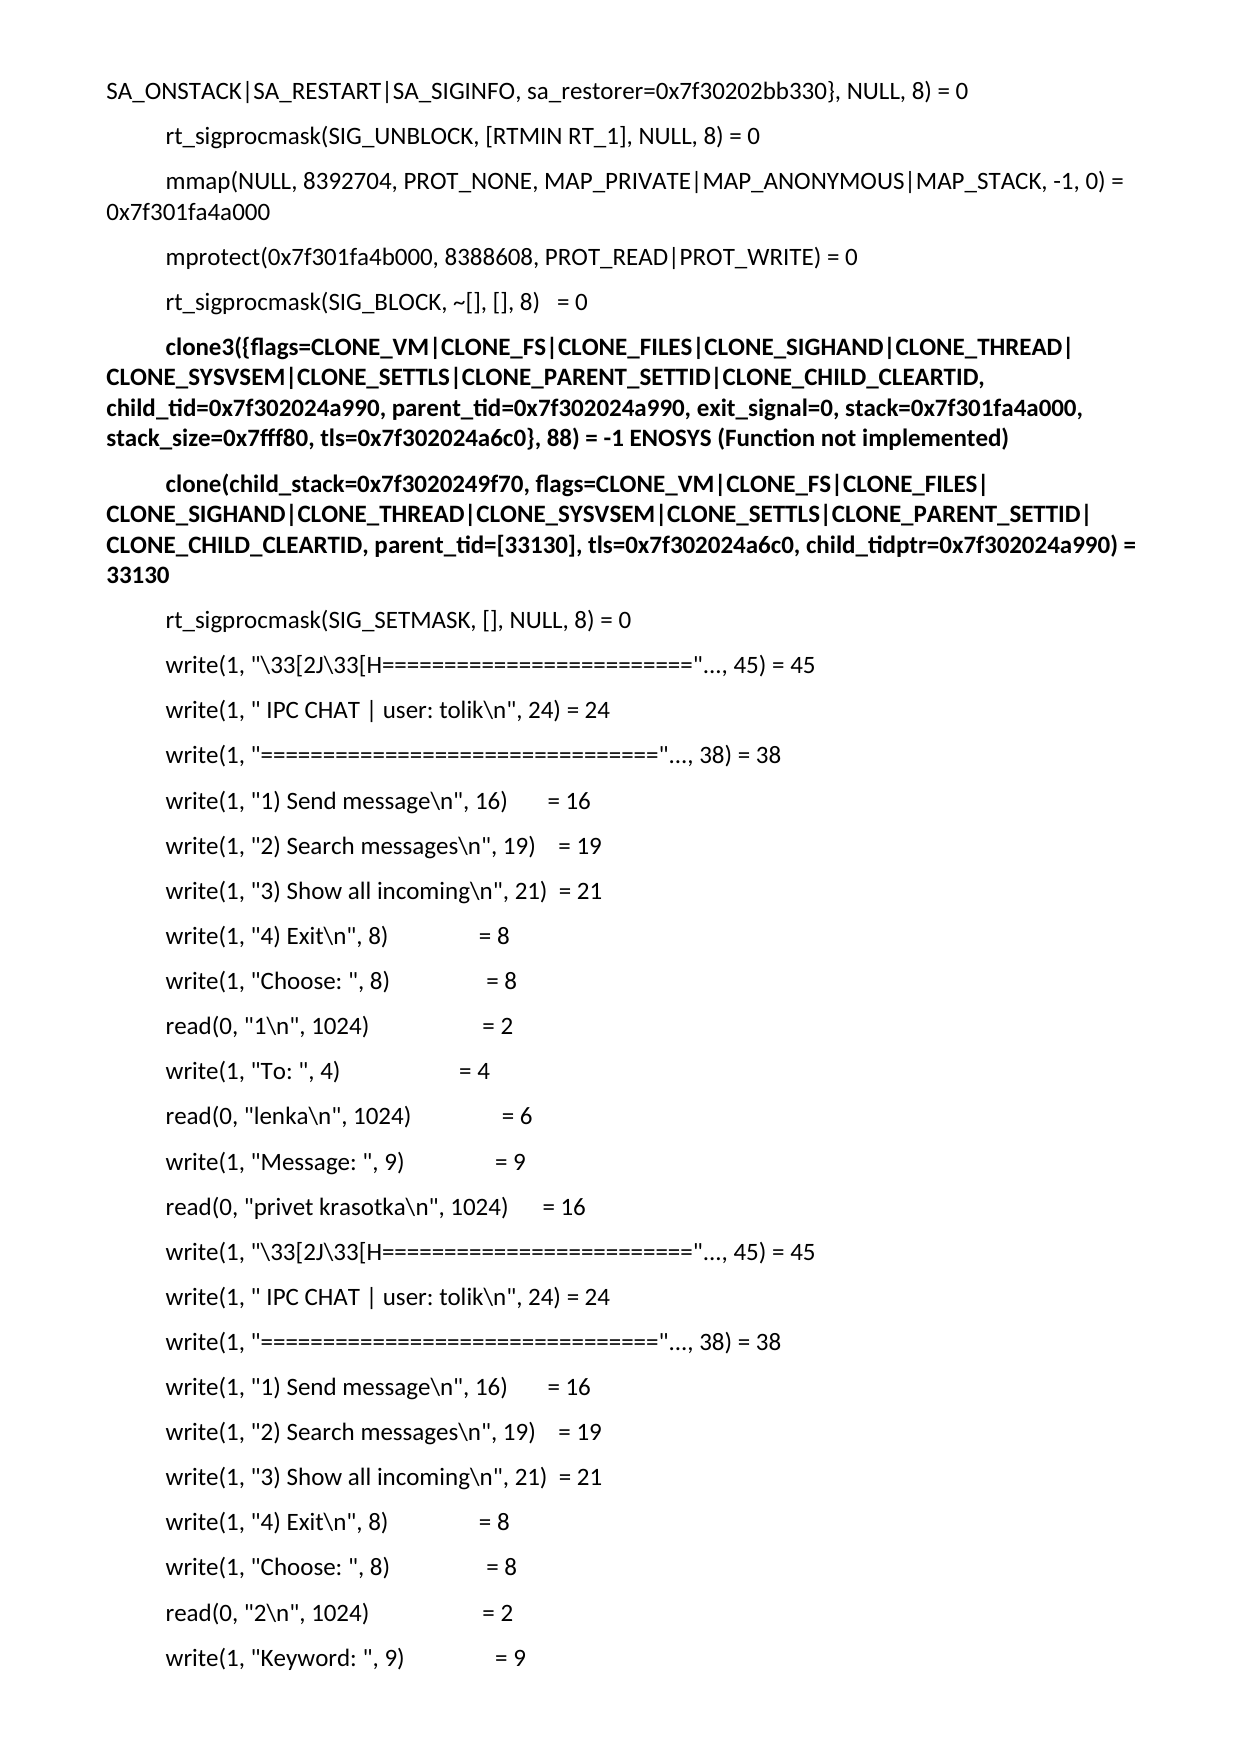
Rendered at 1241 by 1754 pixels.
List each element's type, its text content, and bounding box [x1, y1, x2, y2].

text rt_sigprocmask(SIG_SETMASK, [], NULL, 8) = 0 [106, 604, 1147, 635]
text SA_ONSTACK|SA_RESTART|SA_SIGINFO, sa_restorer=0x7f30202bb330}, NULL, 8) = 0 [106, 75, 1147, 106]
text write(1, "To: ", 4) = 4 [106, 1055, 1147, 1086]
text clone3({flags=CLONE_VM|CLONE_FS|CLONE_FILES|CLONE_SIGHAND|CLONE_THREAD|CLONE_SYSVSEM|CLONE_SETTLS|CLONE_PARENT_SETTID|CLONE_CHILD_CLEARTID, child_tid=0x7f302024a990, parent_tid=0x7f302024a990, exit_signal=0, stack=0x7f301fa4a000, stack_size=0x7fff80, tls=0x7f302024a6c0}, 88) = -1 ENOSYS (Function not implemented) [106, 331, 1147, 453]
text write(1, "2) Search messages\n", 19) = 19 [106, 1416, 1147, 1447]
text rt_sigprocmask(SIG_BLOCK, ~[], [], 8) = 0 [106, 286, 1147, 316]
text read(0, "lenka\n", 1024) = 6 [106, 1101, 1147, 1131]
text write(1, "================================"..., 38) = 38 [106, 740, 1147, 770]
text write(1, "Choose: ", 8) = 8 [106, 1552, 1147, 1582]
text write(1, "Keyword: ", 9) = 9 [106, 1642, 1147, 1672]
text write(1, "3) Show all incoming\n", 21) = 21 [106, 1461, 1147, 1492]
text read(0, "2\n", 1024) = 2 [106, 1597, 1147, 1627]
text write(1, "4) Exit\n", 8) = 8 [106, 920, 1147, 951]
text write(1, "1) Send message\n", 16) = 16 [106, 785, 1147, 815]
text mmap(NULL, 8392704, PROT_NONE, MAP_PRIVATE|MAP_ANONYMOUS|MAP_STACK, -1, 0) = 0x7f301fa4a000 [106, 165, 1147, 226]
text write(1, "\33[2J\33[H========================="..., 45) = 45 [106, 649, 1147, 680]
text read(0, "privet krasotka\n", 1024) = 16 [106, 1191, 1147, 1221]
text mprotect(0x7f301fa4b000, 8388608, PROT_READ|PROT_WRITE) = 0 [106, 241, 1147, 271]
text write(1, "Message: ", 9) = 9 [106, 1146, 1147, 1176]
text write(1, "\33[2J\33[H========================="..., 45) = 45 [106, 1236, 1147, 1266]
text write(1, "1) Send message\n", 16) = 16 [106, 1371, 1147, 1402]
text read(0, "1\n", 1024) = 2 [106, 1010, 1147, 1041]
text write(1, "================================"..., 38) = 38 [106, 1326, 1147, 1357]
text write(1, "3) Show all incoming\n", 21) = 21 [106, 875, 1147, 906]
text write(1, "4) Exit\n", 8) = 8 [106, 1506, 1147, 1537]
text write(1, "2) Search messages\n", 19) = 19 [106, 830, 1147, 860]
text rt_sigprocmask(SIG_UNBLOCK, [RTMIN RT_1], NULL, 8) = 0 [106, 120, 1147, 151]
text clone(child_stack=0x7f3020249f70, flags=CLONE_VM|CLONE_FS|CLONE_FILES|CLONE_SIGHAND|CLONE_THREAD|CLONE_SYSVSEM|CLONE_SETTLS|CLONE_PARENT_SETTID|CLONE_CHILD_CLEARTID, parent_tid=[33130], tls=0x7f302024a6c0, child_tidptr=0x7f302024a990) = 33130 [106, 468, 1147, 590]
text write(1, " IPC CHAT | user: tolik\n", 24) = 24 [106, 694, 1147, 725]
text write(1, "Choose: ", 8) = 8 [106, 965, 1147, 996]
text write(1, " IPC CHAT | user: tolik\n", 24) = 24 [106, 1281, 1147, 1311]
